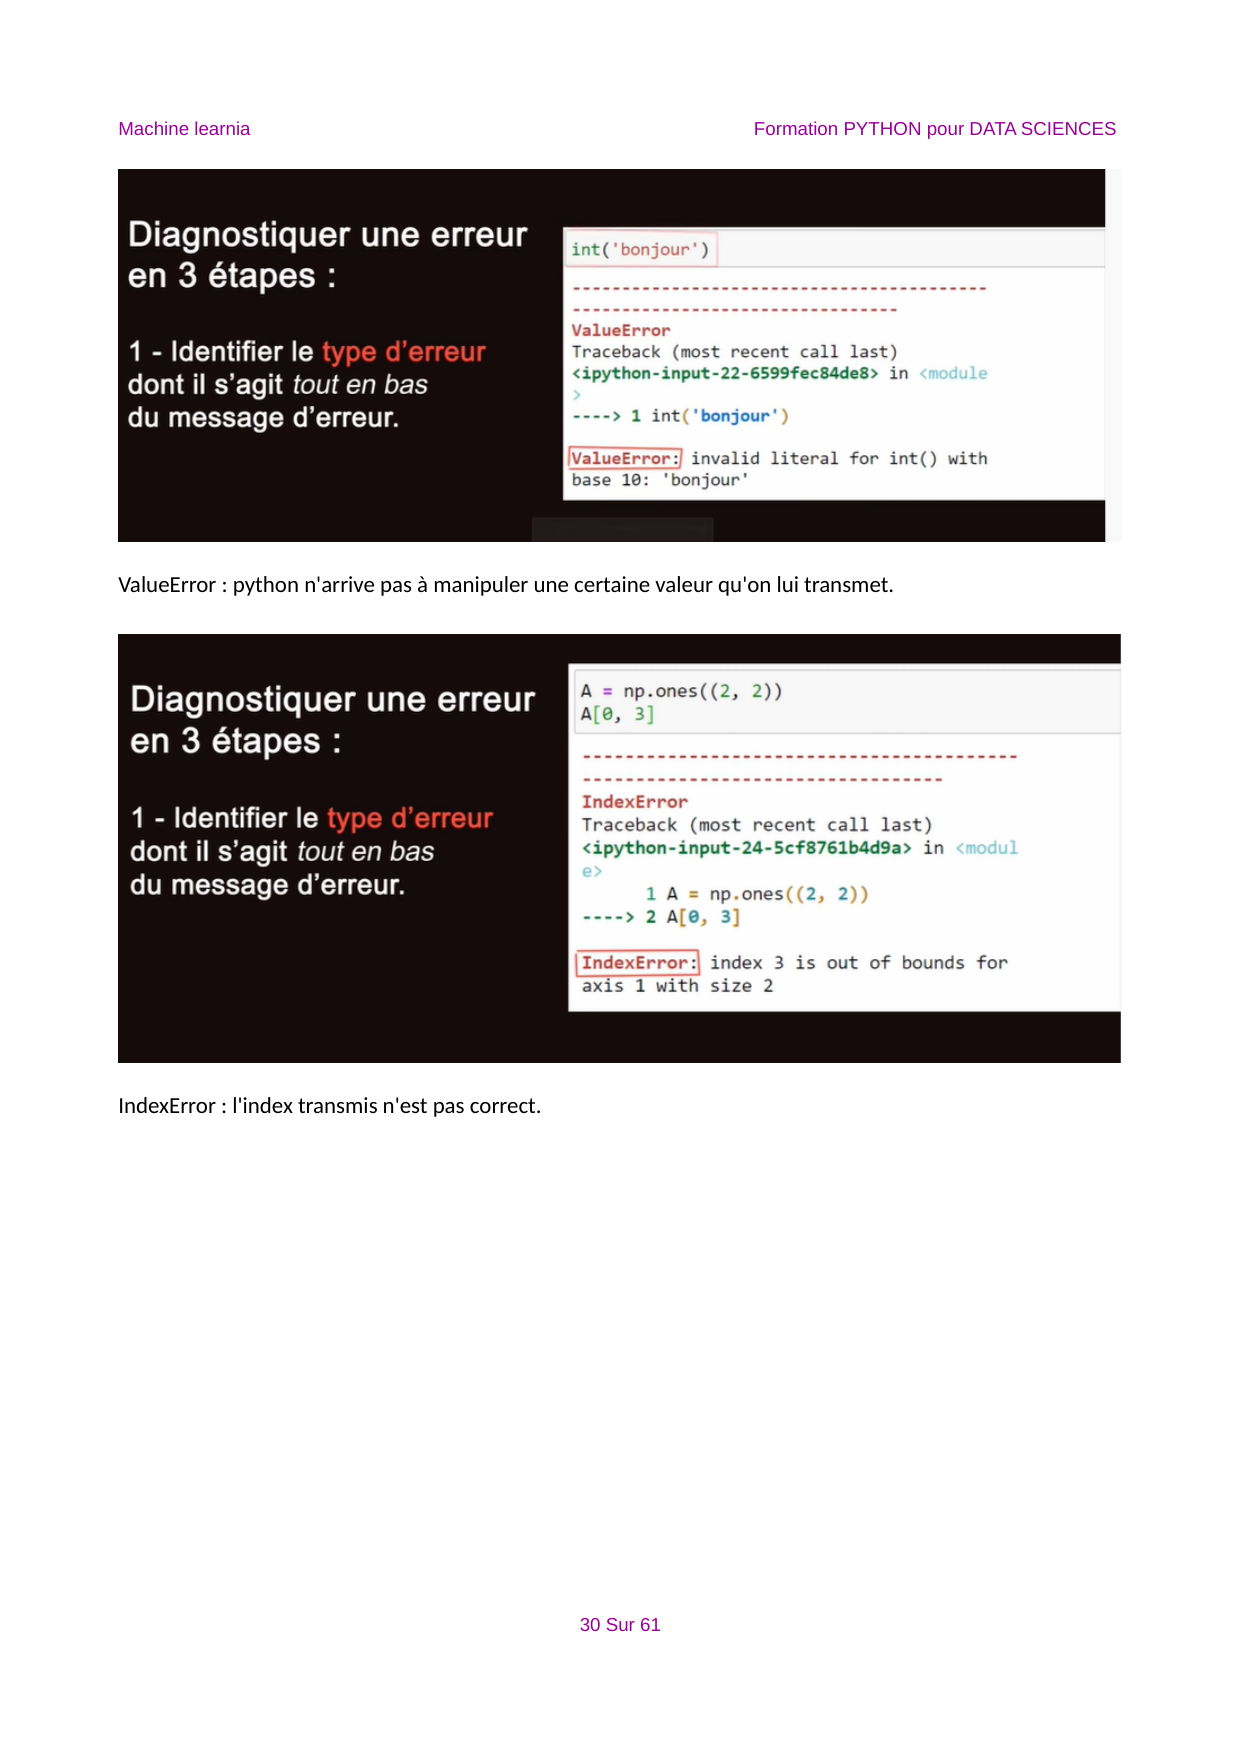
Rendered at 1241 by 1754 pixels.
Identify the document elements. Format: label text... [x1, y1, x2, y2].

picture [118, 634, 1122, 1063]
text IndexError : l'index transmis n'est pas correct. [118, 1091, 1122, 1119]
text ValueError : python n'arrive pas à manipuler une certaine valeur qu'on lui transmet. [118, 570, 1122, 598]
picture [118, 169, 1122, 542]
